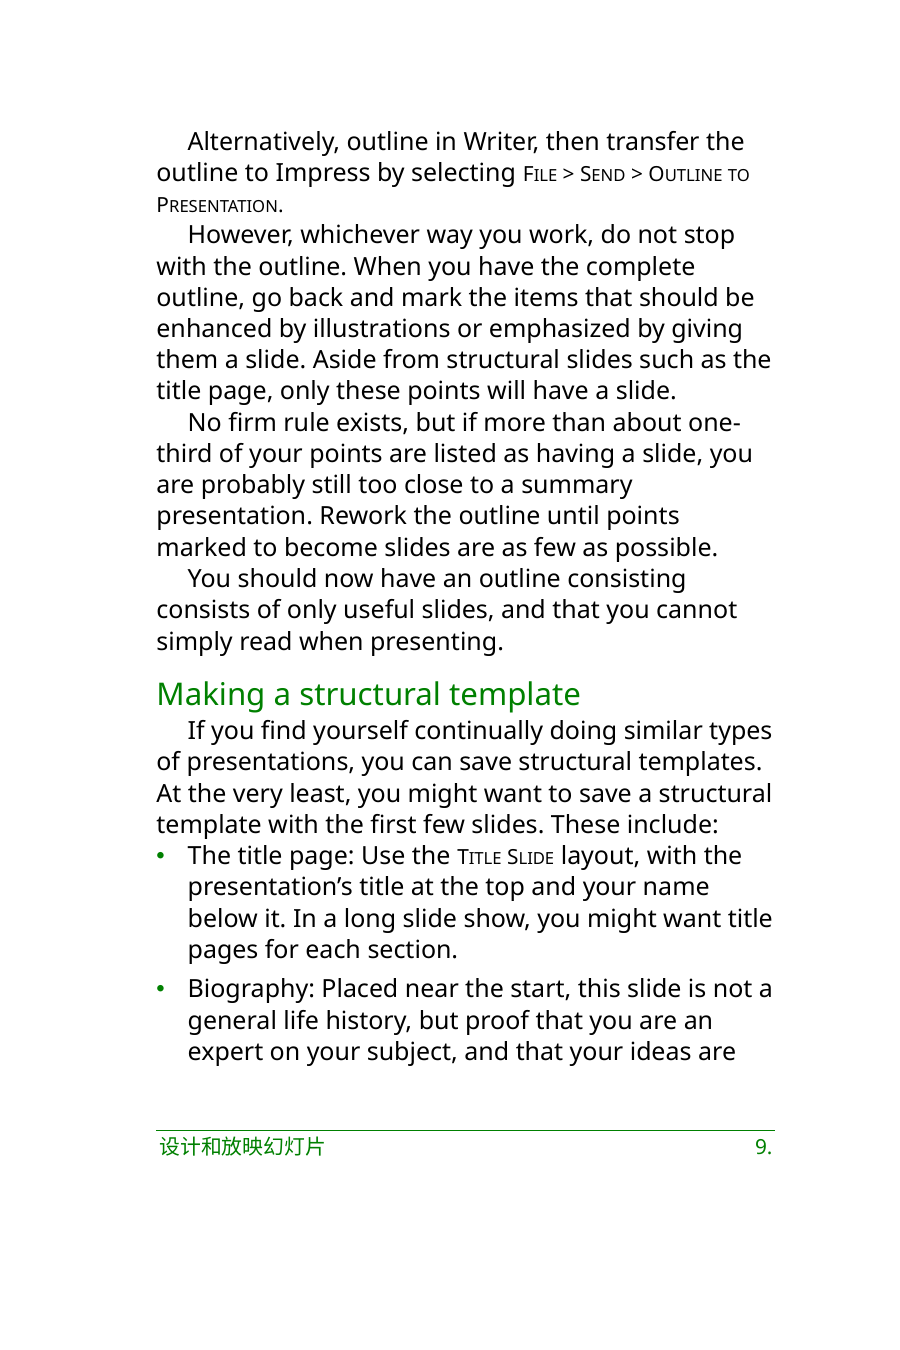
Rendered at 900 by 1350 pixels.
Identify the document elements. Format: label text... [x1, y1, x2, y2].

text If you find yourself continually doing similar types of presentations, you can save structural templates. At the very least, you might want to save a structural template with the first few slides. These include: [156, 714, 775, 839]
text No firm rule exists, but if more than about one-third of your points are listed as having a slide, you are probably still too close to a summary presentation. Rework the outline until points marked to become slides are as few as possible. [156, 406, 775, 562]
list The title page: Use the Title Slide layout, with the presentation’s title at the top and your name below it. In a long slide show, you might want title pages for each section. [156, 839, 775, 964]
text Alternatively, outline in Writer, then transfer the outline to Impress by selecting File > Send > Outline to Presentation. [156, 125, 775, 219]
list Biography: Placed near the start, this slide is not a general life history, but proof that you are an expert on your subject, and that your ideas are [156, 973, 775, 1067]
subtitle Making a structural template [156, 672, 775, 714]
text However, whichever way you work, do not stop with the outline. When you have the complete outline, go back and mark the items that should be enhanced by illustrations or emphasized by giving them a slide. Aside from structural slides such as the title page, only these points will have a slide. [156, 219, 775, 406]
text You should now have an outline consisting consists of only useful slides, and that you cannot simply read when presenting. [156, 562, 775, 656]
